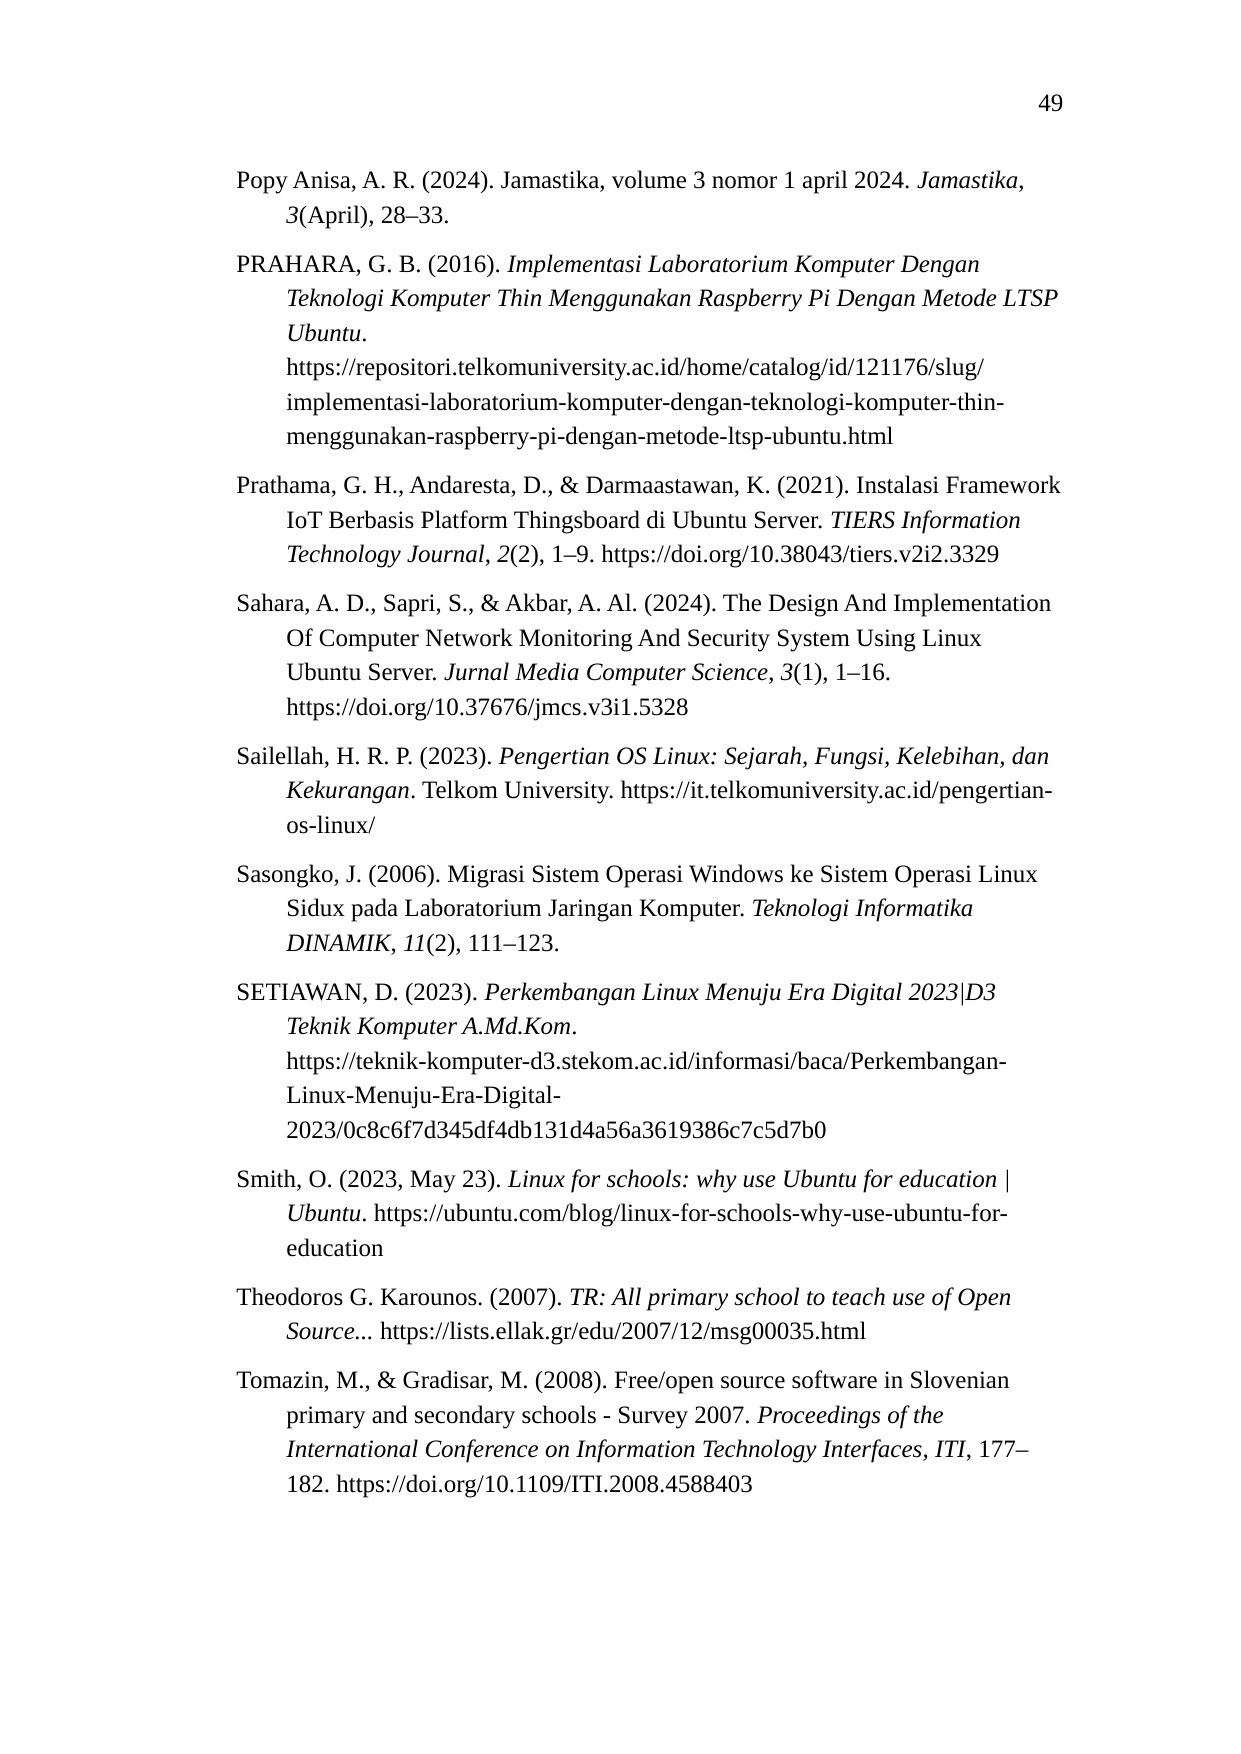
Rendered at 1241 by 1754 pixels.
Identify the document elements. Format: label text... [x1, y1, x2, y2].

text PRAHARA, G. B. (2016). Implementasi Laboratorium Komputer Dengan Teknologi Komputer Thin Menggunakan Raspberry Pi Dengan Metode LTSP Ubuntu. https://repositori.telkomuniversity.ac.id/home/catalog/id/121176/slug/implementasi-laboratorium-komputer-dengan-teknologi-komputer-thin-menggunakan-raspberry-pi-dengan-metode-ltsp-ubuntu.html [236, 249, 1063, 450]
text Tomazin, M., & Gradisar, M. (2008). Free/open source software in Slovenian primary and secondary schools - Survey 2007. Proceedings of the International Conference on Information Technology Interfaces, ITI, 177–182. https://doi.org/10.1109/ITI.2008.4588403 [236, 1365, 1063, 1498]
text Smith, O. (2023, May 23). Linux for schools: why use Ubuntu for education | Ubuntu. https://ubuntu.com/blog/linux-for-schools-why-use-ubuntu-for-education [236, 1164, 1063, 1262]
text Prathama, G. H., Andaresta, D., & Darmaastawan, K. (2021). Instalasi Framework IoT Berbasis Platform Thingsboard di Ubuntu Server. TIERS Information Technology Journal, 2(2), 1–9. https://doi.org/10.38043/tiers.v2i2.3329 [236, 470, 1063, 568]
text SETIAWAN, D. (2023). Perkembangan Linux Menuju Era Digital 2023|D3 Teknik Komputer A.Md.Kom. https://teknik-komputer-d3.stekom.ac.id/informasi/baca/Perkembangan-Linux-Menuju-Era-Digital-2023/0c8c6f7d345df4db131d4a56a3619386c7c5d7b0 [236, 977, 1063, 1143]
text Sahara, A. D., Sapri, S., & Akbar, A. Al. (2024). The Design And Implementation Of Computer Network Monitoring And Security System Using Linux Ubuntu Server. Jurnal Media Computer Science, 3(1), 1–16. https://doi.org/10.37676/jmcs.v3i1.5328 [236, 588, 1063, 721]
text Sasongko, J. (2006). Migrasi Sistem Operasi Windows ke Sistem Operasi Linux Sidux pada Laboratorium Jaringan Komputer. Teknologi Informatika DINAMIK, 11(2), 111–123. [236, 859, 1063, 957]
text Sailellah, H. R. P. (2023). Pengertian OS Linux: Sejarah, Fungsi, Kelebihan, dan Kekurangan. Telkom University. https://it.telkomuniversity.ac.id/pengertian-os-linux/ [236, 741, 1063, 838]
text Popy Anisa, A. R. (2024). Jamastika, volume 3 nomor 1 april 2024. Jamastika, 3(April), 28–33. [236, 165, 1063, 228]
text Theodoros G. Karounos. (2007). TR: All primary school to teach use of Open Source... https://lists.ellak.gr/edu/2007/12/msg00035.html [236, 1282, 1063, 1345]
